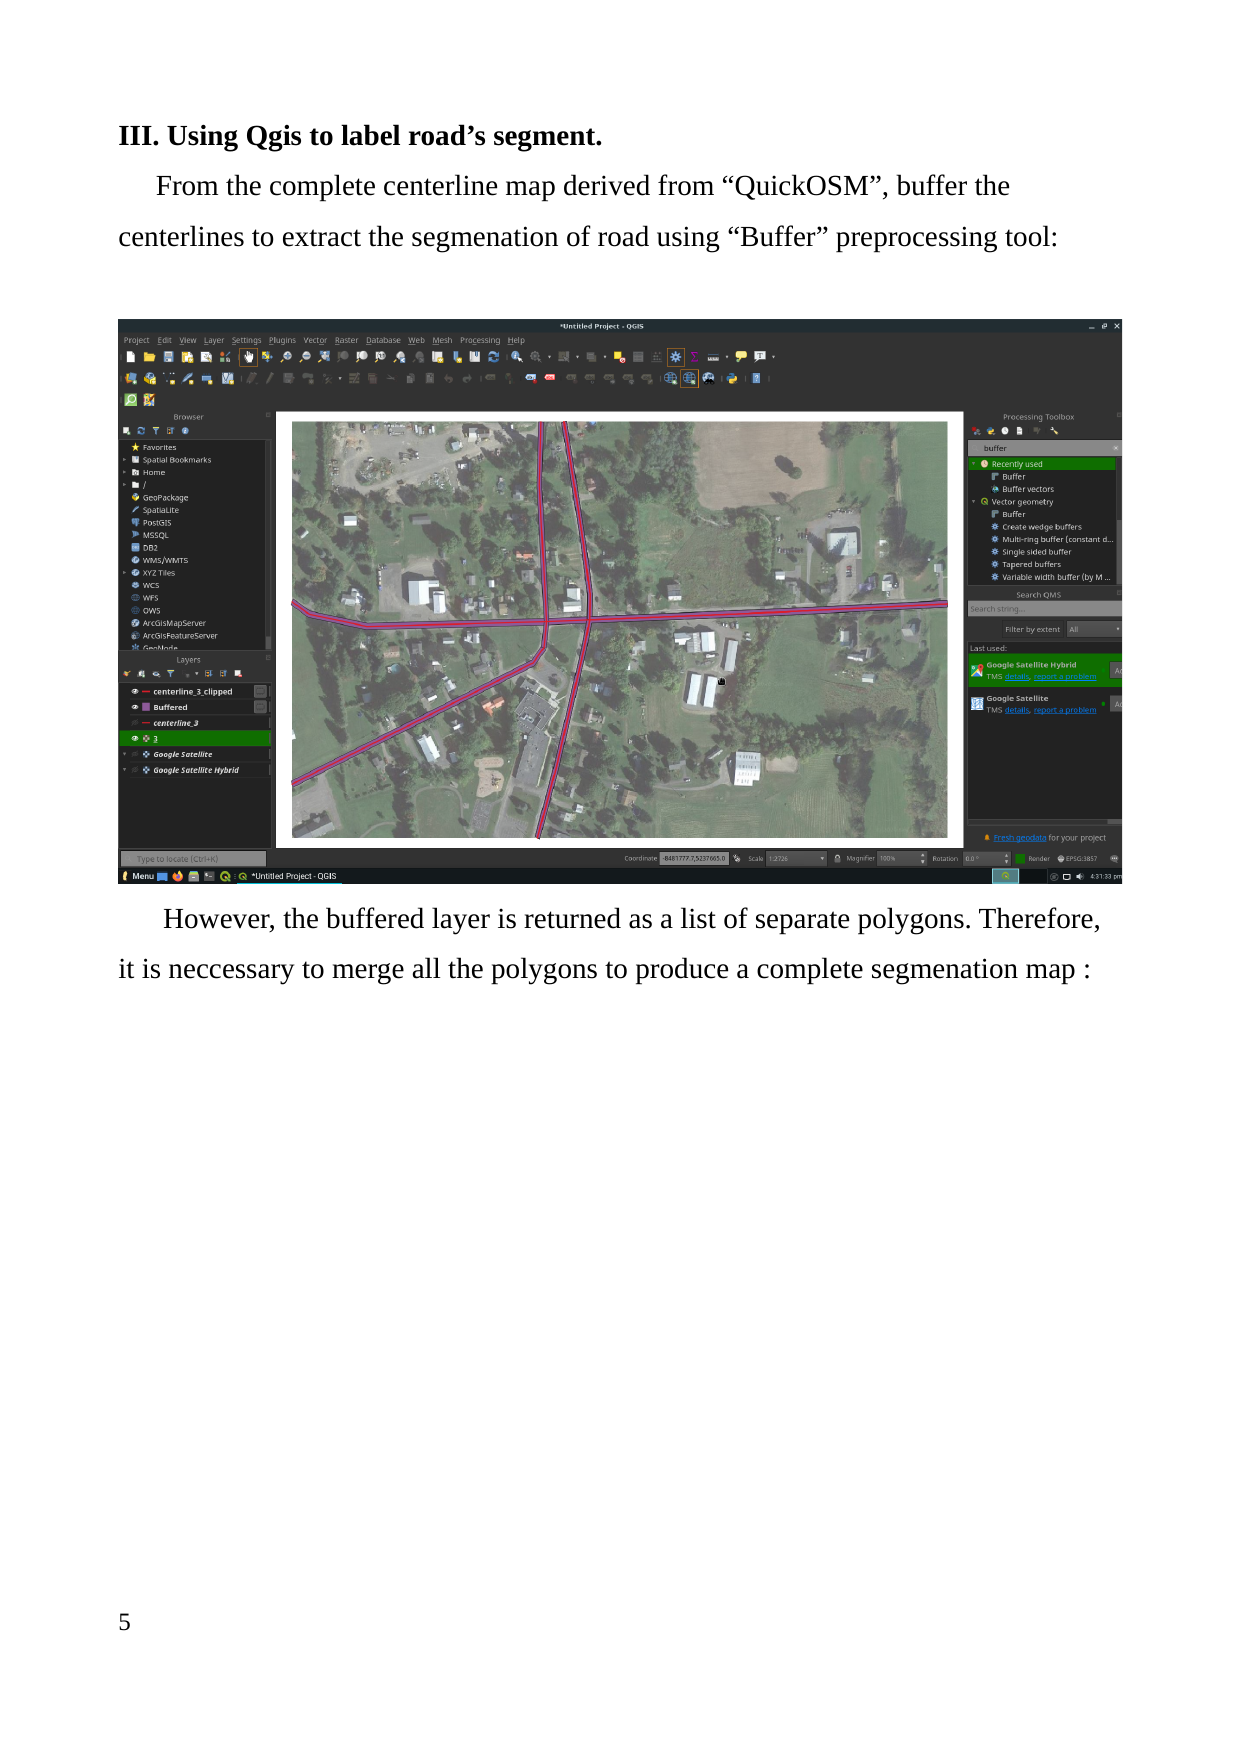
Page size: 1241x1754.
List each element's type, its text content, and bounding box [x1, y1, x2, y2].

picture [118, 319, 1123, 884]
text However, the buffered layer is returned as a list of separate polygons. Therefore, it is neccessary to merge all the polygons to produce a complete segmenation map : [118, 884, 1122, 985]
text III. Using Qgis to label road’s segment. [118, 118, 1122, 152]
text From the complete centerline map derived from “QuickOSM”, buffer the centerlines to extract the segmenation of road using “Buffer” preprocessing tool: [118, 168, 1122, 252]
